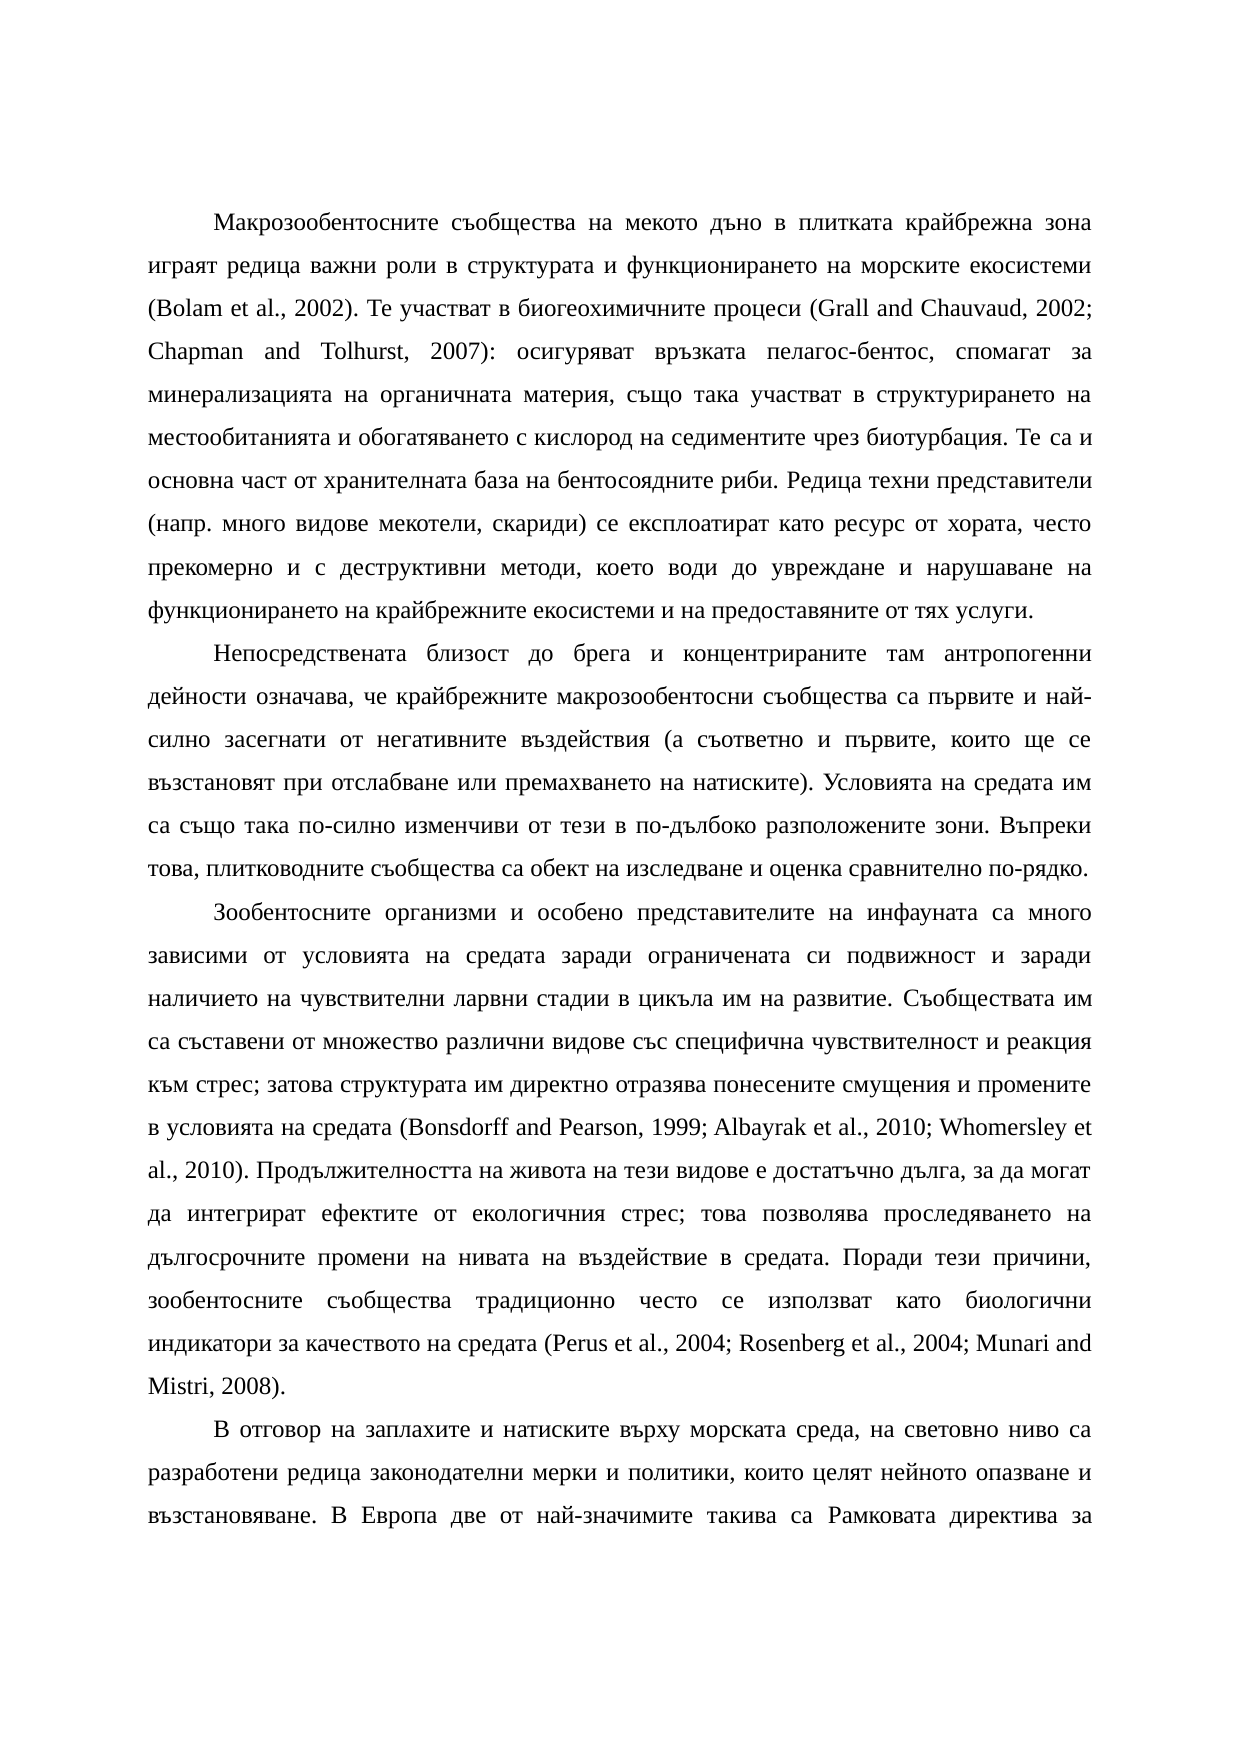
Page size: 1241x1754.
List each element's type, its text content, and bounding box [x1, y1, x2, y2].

text Макрозообентосните съобщества на мекото дъно в плитката крайбрежна зона играят редица важни роли в структурата и функционирането на морските екосистеми (Bolam et al., 2002). Те участват в биогеохимичните процеси (Grall and Chauvaud, 2002; Chapman and Tolhurst, 2007): осигуряват връзката пелагос-бентос, спомагат за минерализацията на органичната материя, също така участват в структурирането на местообитанията и обогатяването с кислород на седиментите чрез биотурбация. Те са и основна част от хранителната база на бентосоядните риби. Редица техни представители (напр. много видове мекотели, скариди) се експлоатират като ресурс от хората, често прекомерно и с деструктивни методи, което води до увреждане и нарушаване на функционирането на крайбрежните екосистеми и на предоставяните от тях услуги. [148, 207, 1093, 623]
text Непосредствената близост до брега и концентрираните там антропогенни дейности означава, че крайбрежните макрозообентосни съобщества са първите и най-силно засегнати от негативните въздействия (а съответно и първите, които ще се възстановят при отслабване или премахването на натиските). Условията на средата им са също така по-силно изменчиви от тези в по-дълбоко разположените зони. Въпреки това, плитководните съобщества са обект на изследване и оценка сравнително по-рядко. [148, 638, 1093, 882]
text Зообентосните организми и особено представителите на инфауната са много зависими от условията на средата заради ограничената си подвижност и заради наличието на чувствителни ларвни стадии в цикъла им на развитие. Съобществата им са съставени от множество различни видове със специфична чувствителност и реакция към стрес; затова структурата им директно отразява понесените смущения и промените в условията на средата (Bonsdorff and Pearson, 1999; Albayrak et al., 2010; Whomersley et al., 2010). Продължителността на живота на тези видове е достатъчно дълга, за да могат да интегрират ефектите от екологичния стрес; това позволява проследяването на дългосрочните промени на нивата на въздействие в средата. Поради тези причини, зообентосните съобщества традиционно често се използват като биологични индикатори за качеството на средата (Perus et al., 2004; Rosenberg et al., 2004; Munari and Mistri, 2008). [148, 897, 1093, 1400]
text В отговор на заплахите и натиските върху морската среда, на световно ниво са разработени редица законодателни мерки и политики, които целят нейното опазване и възстановяване. В Европа две от най-значимите такива са Рамковата директива за [148, 1414, 1093, 1529]
